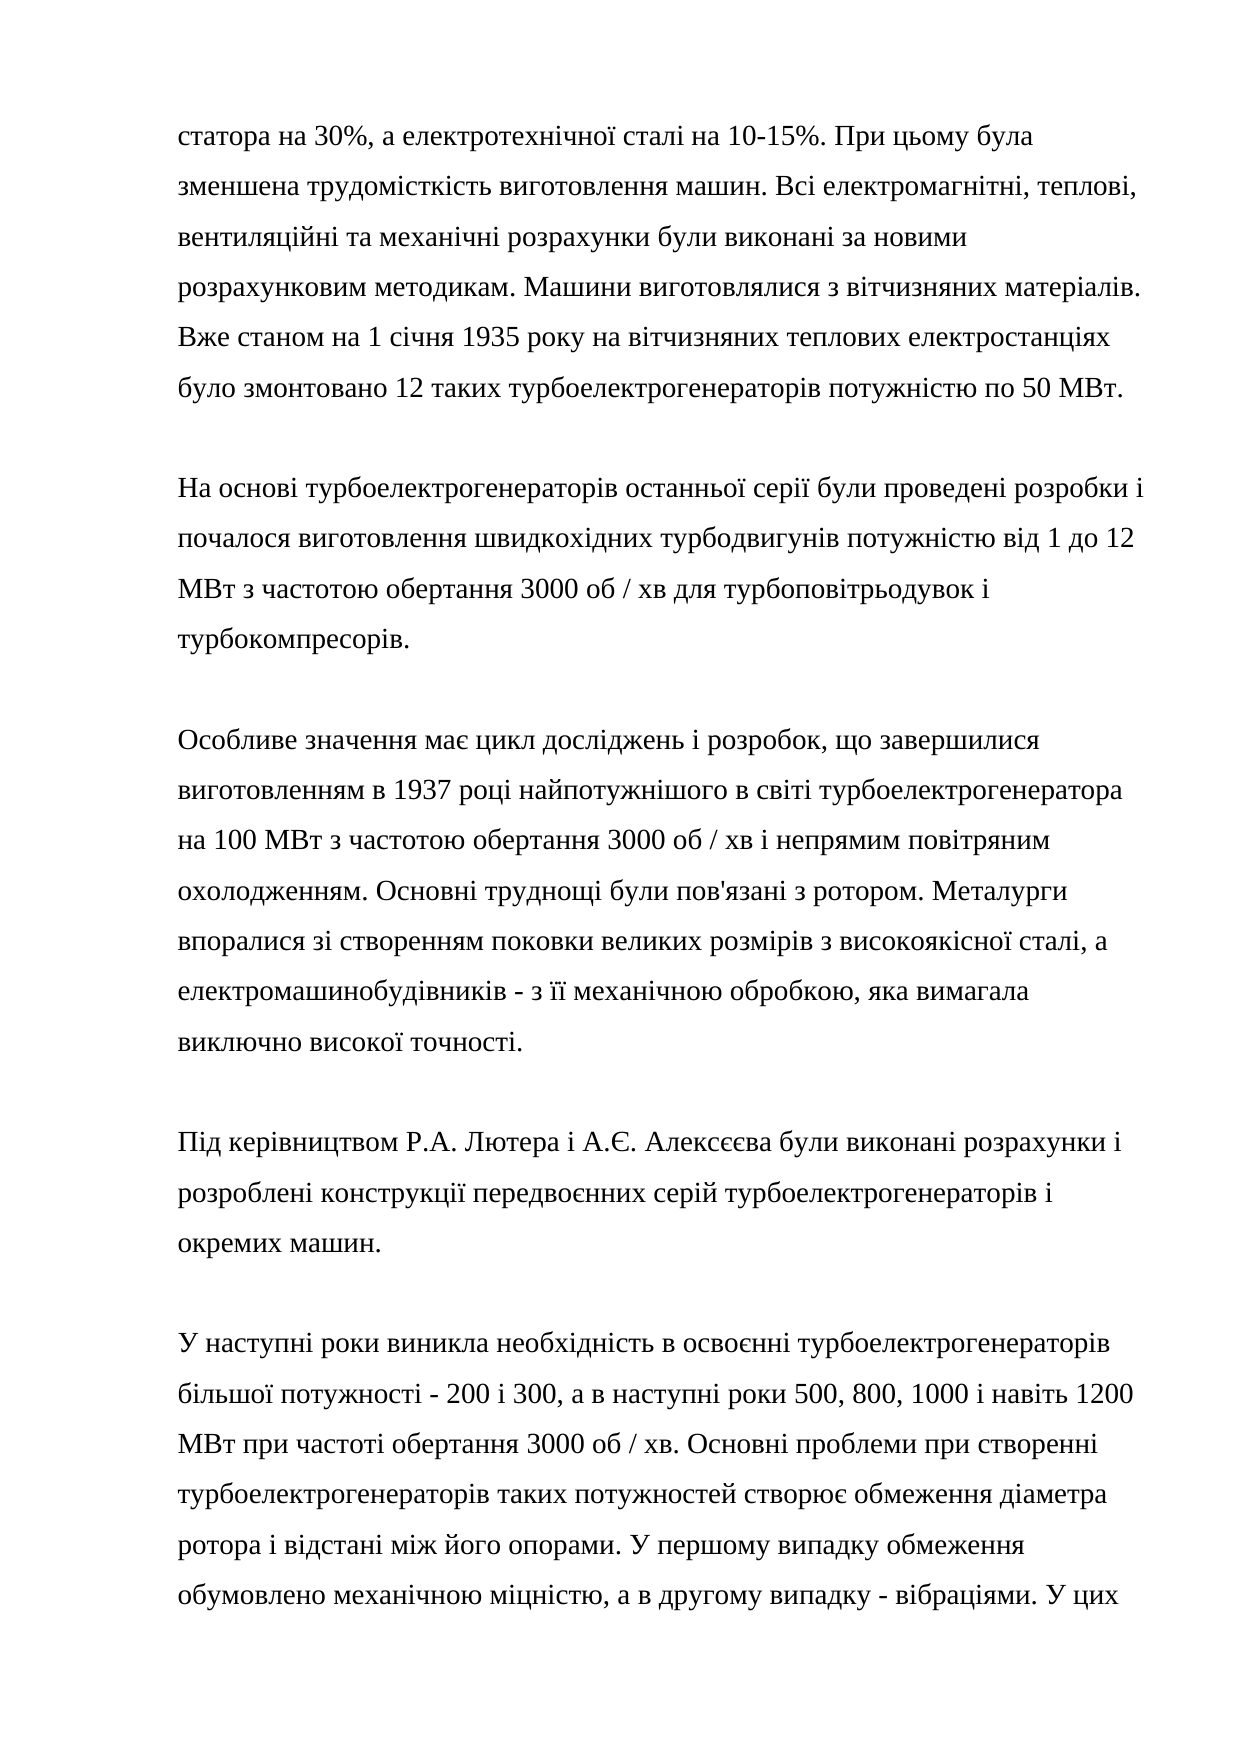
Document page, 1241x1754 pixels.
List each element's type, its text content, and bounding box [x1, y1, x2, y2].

text статора на 30%, а електротехнічної сталі на 10-15%. При цьому була зменшена трудомісткість виготовлення машин. Всі електромагнітні, теплові, вентиляційні та механічні розрахунки були виконані за новими розрахунковим методикам. Машини виготовлялися з вітчизняних матеріалів. Вже станом на 1 січня 1935 року на вітчизняних теплових електростанціях було змонтовано 12 таких турбоелектрогенераторів потужністю по 50 МВт. На основі турбоелектрогенераторів останньої серії були проведені розробки і почалося виготовлення швидкохідних турбодвигунів потужністю від 1 до 12 МВт з частотою обертання 3000 об / хв для турбоповітрьодувок і турбокомпресорів. Особливе значення має цикл досліджень і розробок, що завершилися виготовленням в 1937 році найпотужнішого в світі турбоелектрогенератора на 100 МВт з частотою обертання 3000 об / хв і непрямим повітряним охолодженням. Основні труднощі були пов'язані з ротором. Металурги впоралися зі створенням поковки великих розмірів з високоякісної сталі, а електромашинобудівників - з її механічною обробкою, яка вимагала виключно високої точності. Під керівництвом Р.А. Лютера і А.Є. Алексєєва були виконані розрахунки і розроблені конструкції передвоєнних серій турбоелектрогенераторів і окремих машин. У наступні роки виникла необхідність в освоєнні турбоелектрогенераторів більшої потужності - 200 і 300, а в наступні роки 500, 800, 1000 і навіть 1200 МВт при частоті обертання 3000 об / хв. Основні проблеми при створенні турбоелектрогенераторів таких потужностей створює обмеження діаметра ротора і відстані між його опорами. У першому випадку обмеження обумовлено механічною міцністю, а в другому випадку - вібраціями. У цих [177, 118, 1152, 1611]
